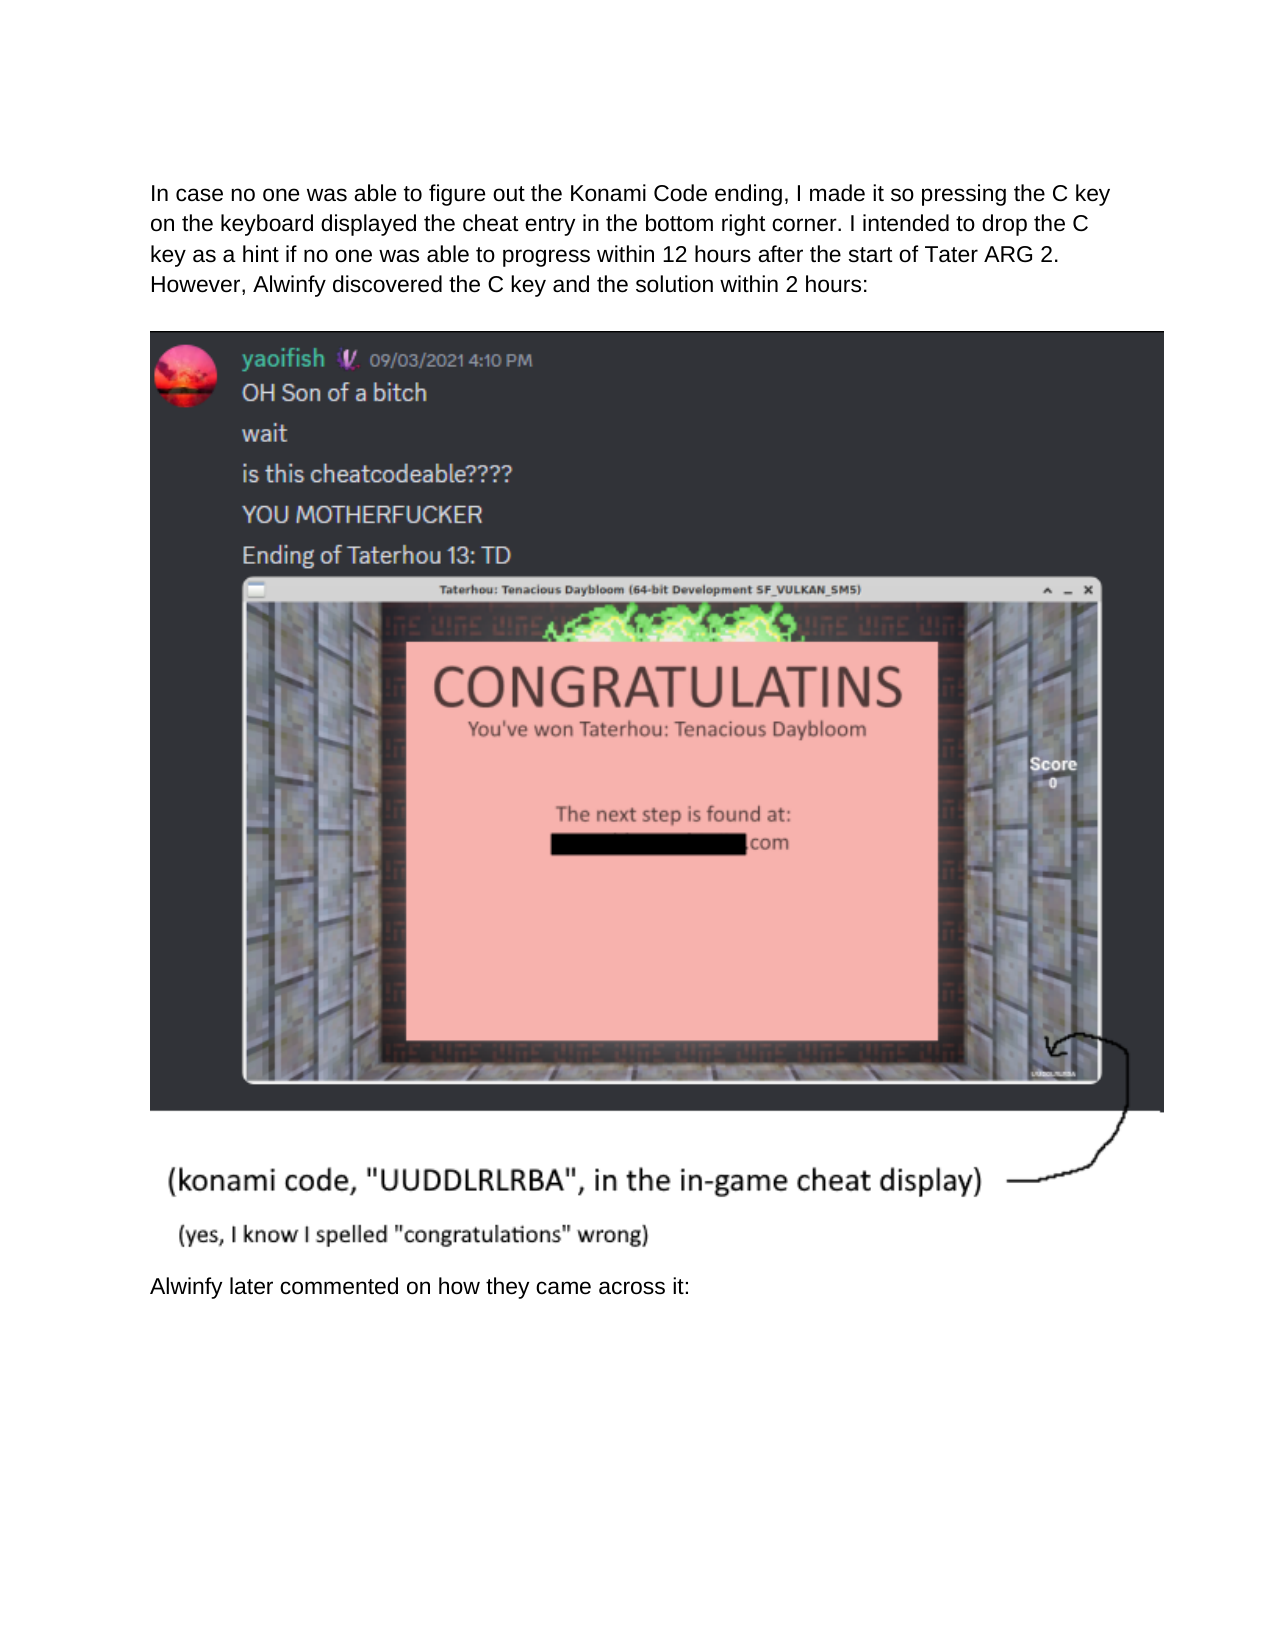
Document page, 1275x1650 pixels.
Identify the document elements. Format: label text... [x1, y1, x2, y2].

text In case no one was able to figure out the Konami Code ending, I made it so pressing the C key on the keyboard displayed the cheat entry in the bottom right corner. I intended to drop the C key as a hint if no one was able to progress within 12 hours after the start of Tater ARG 2. However, Alwinfy discovered the C key and the solution within 2 hours: [150, 180, 1125, 297]
picture [150, 331, 1164, 1269]
text Alwinfy later commented on how they came across it: [150, 1273, 1125, 1299]
